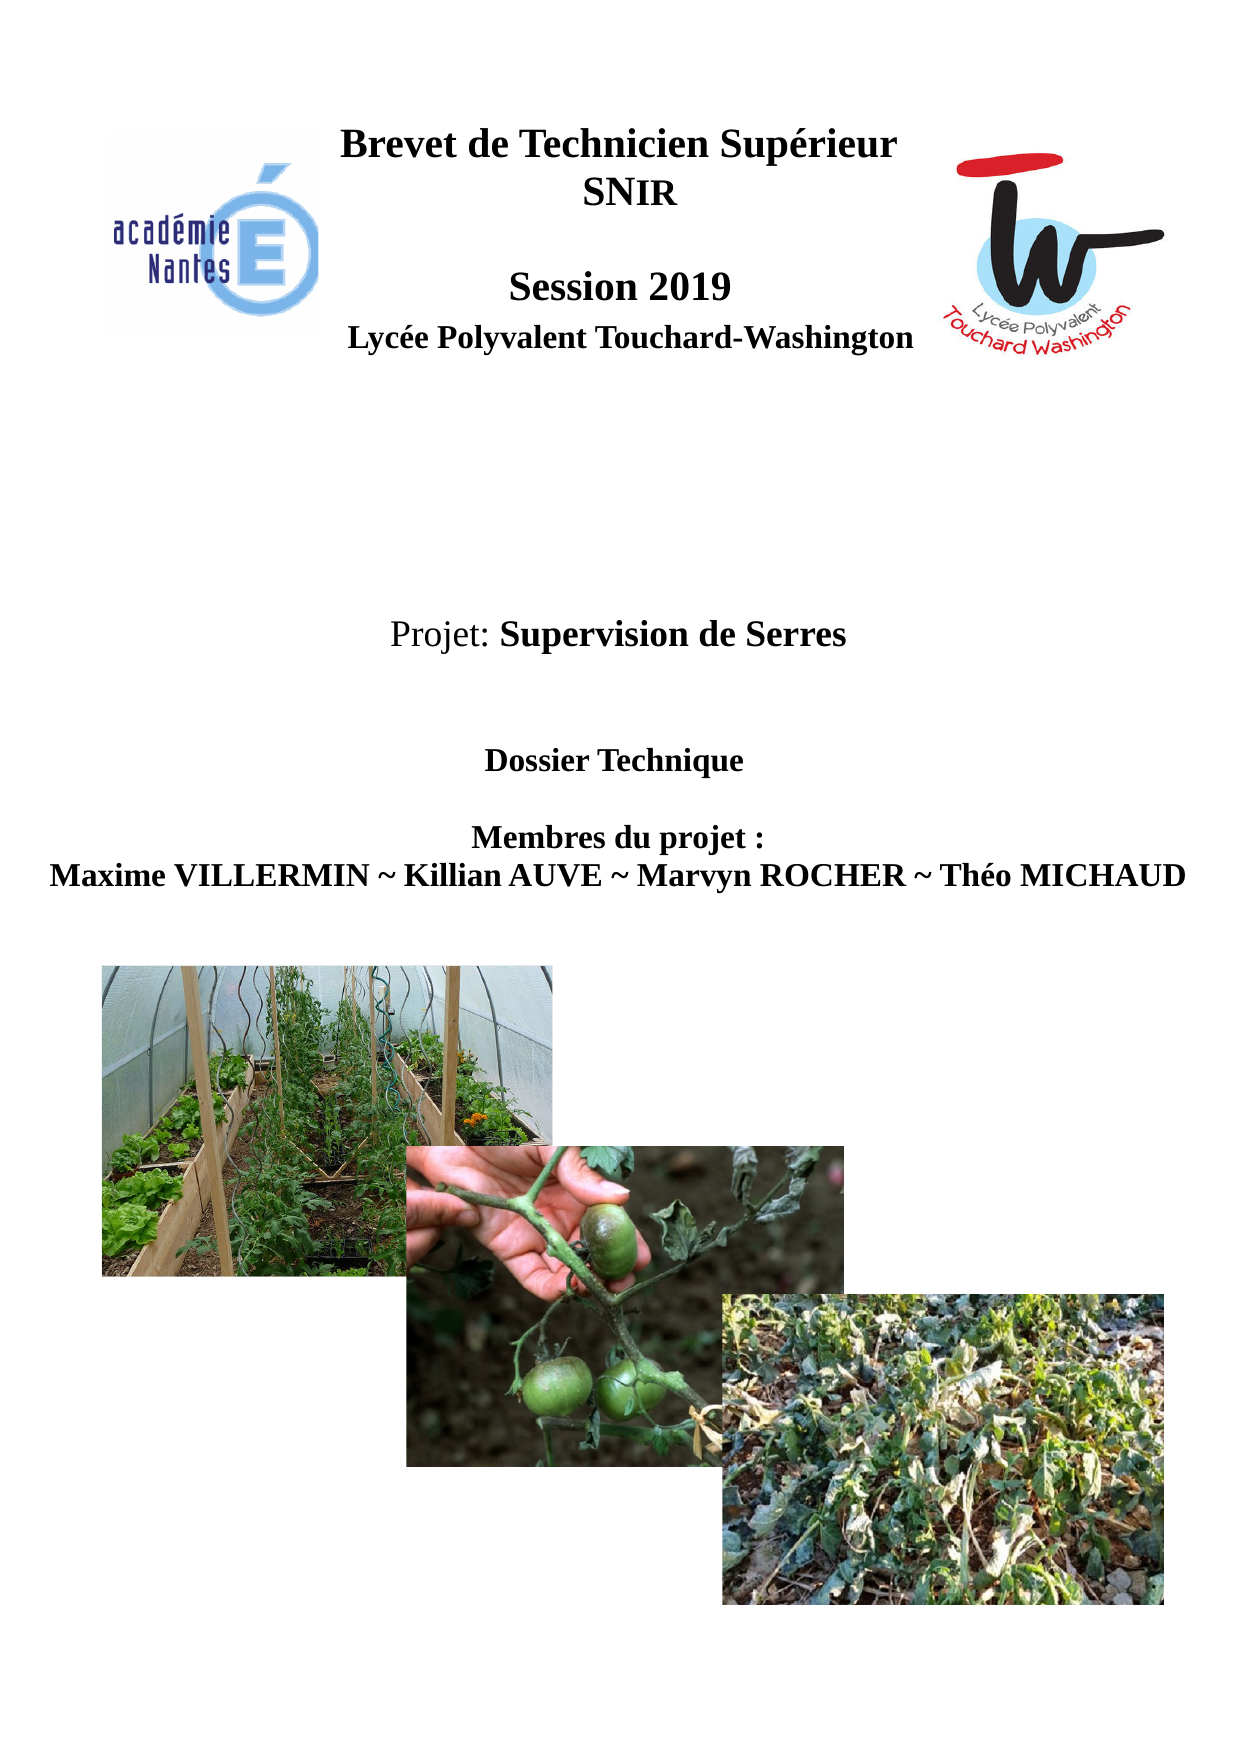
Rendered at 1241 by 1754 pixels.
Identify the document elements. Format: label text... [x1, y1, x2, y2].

text SNIR [319, 166, 937, 214]
picture [101, 965, 1164, 1605]
text Session 2019 [319, 262, 937, 310]
text Brevet de Technicien Supérieur [118, 118, 1122, 166]
text Lycée Polyvalent Touchard-Washington [118, 310, 937, 358]
picture [937, 147, 1169, 359]
picture [109, 131, 319, 336]
